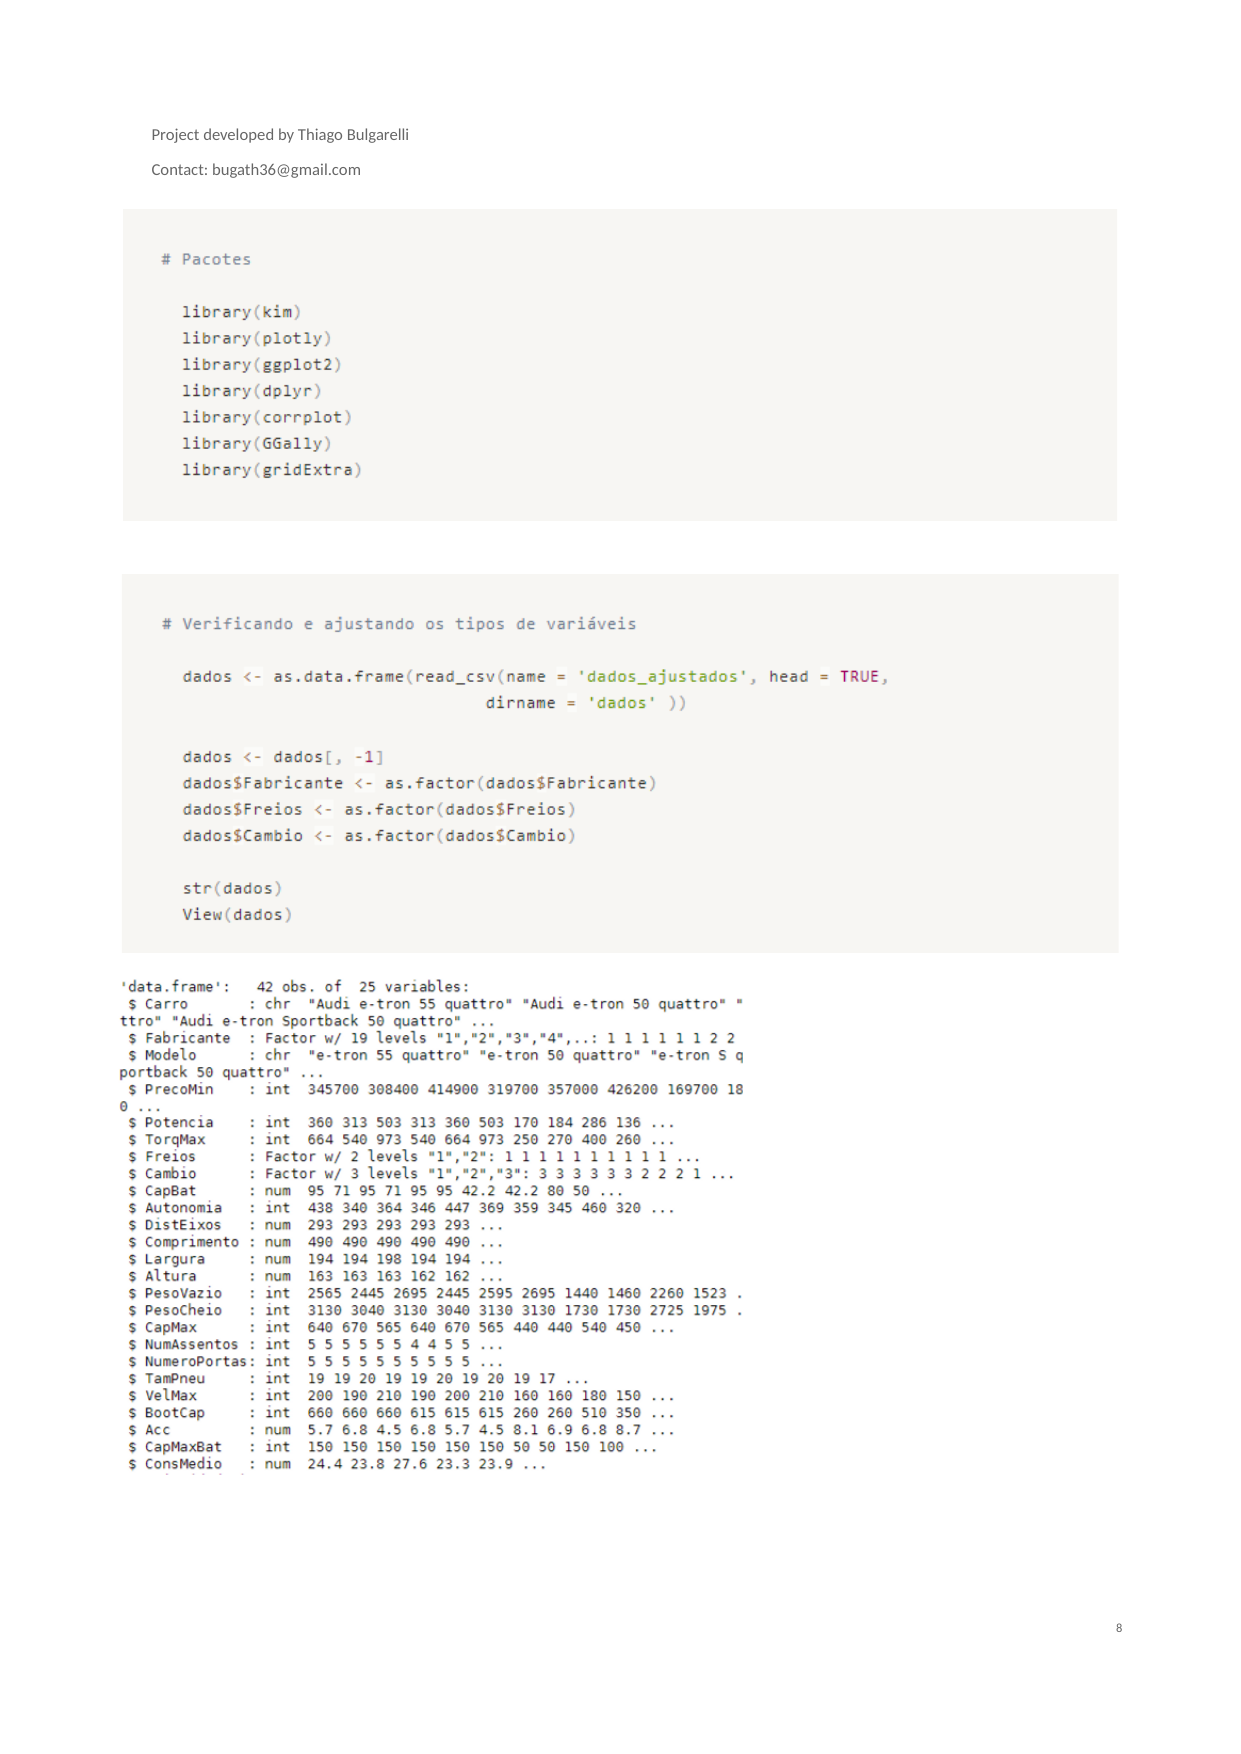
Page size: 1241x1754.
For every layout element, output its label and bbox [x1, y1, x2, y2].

picture [118, 971, 772, 1479]
picture [121, 574, 1119, 953]
picture [123, 209, 1118, 521]
